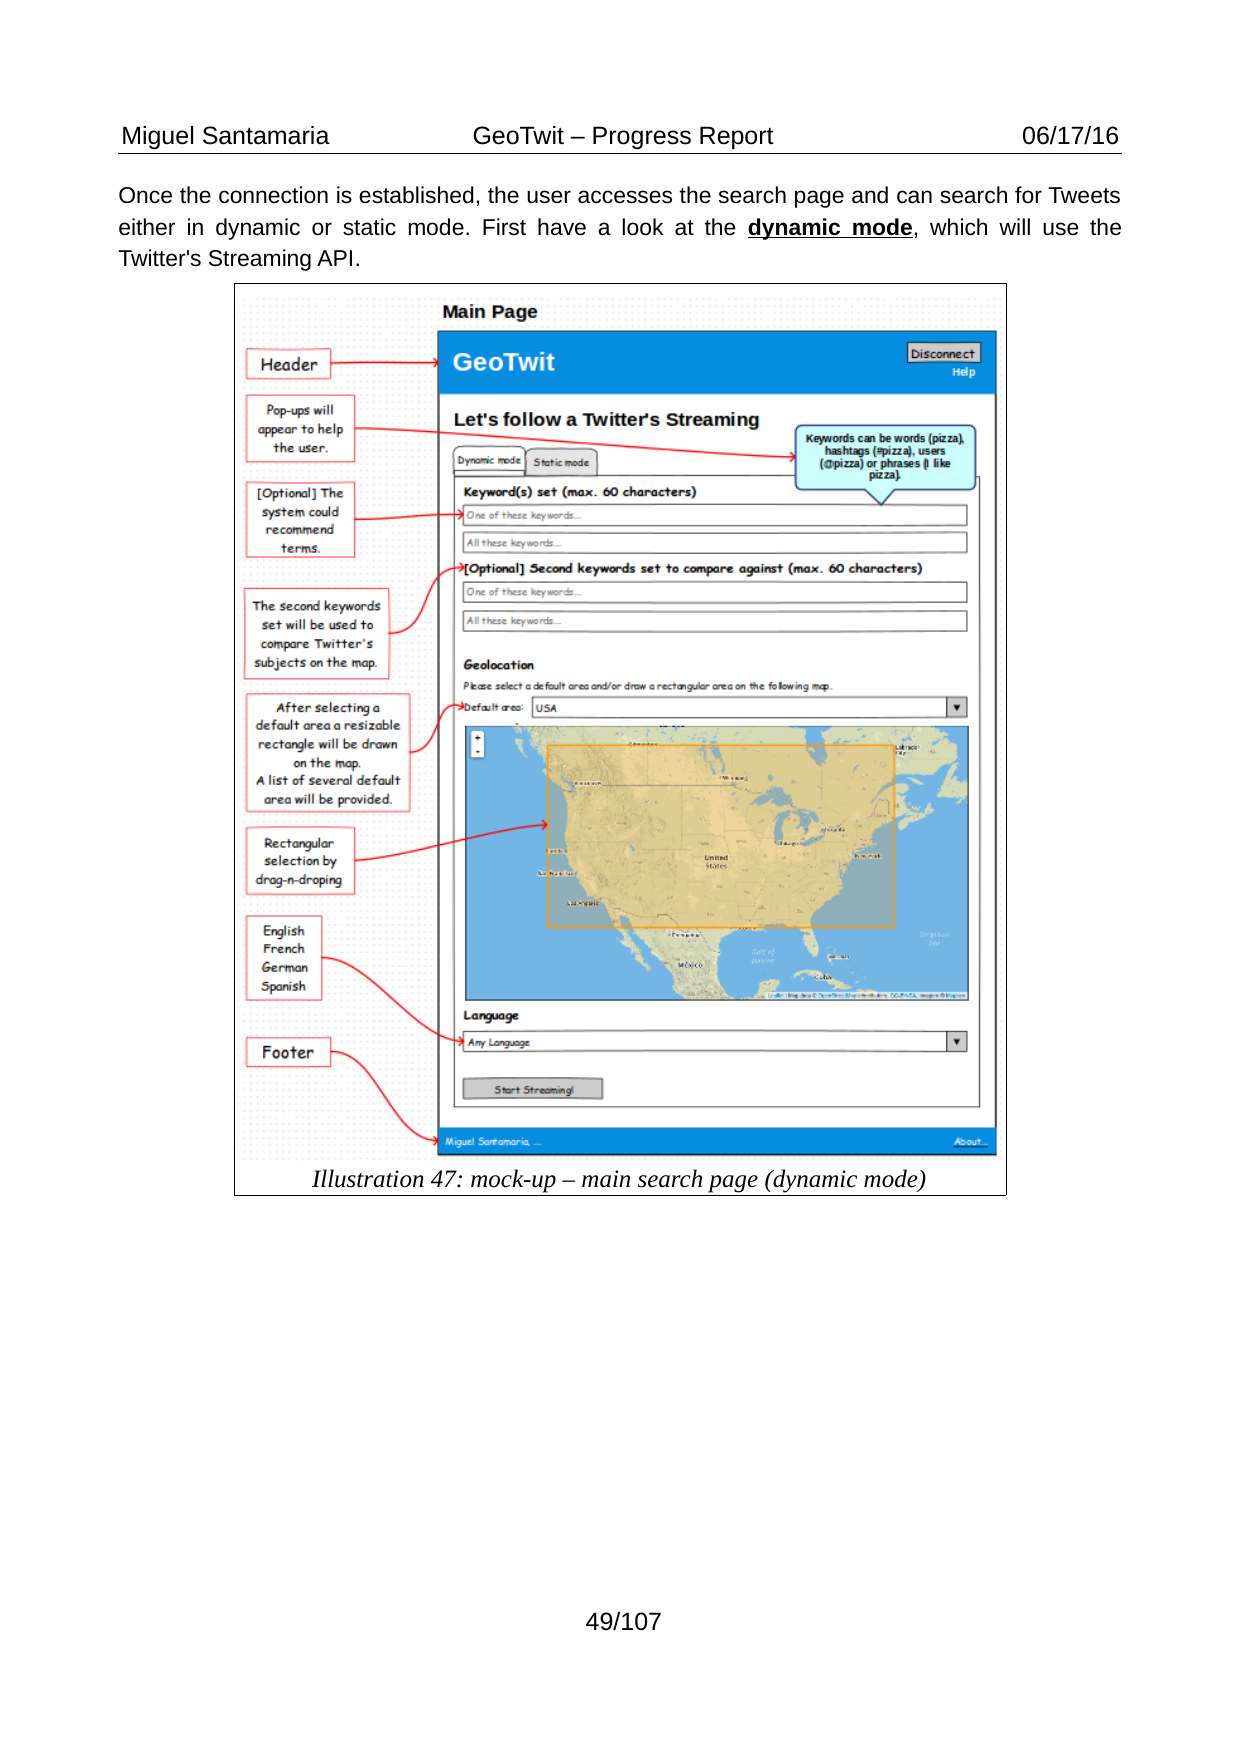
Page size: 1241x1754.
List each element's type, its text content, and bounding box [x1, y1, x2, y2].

picture [238, 298, 1003, 1164]
text Illustration 47: mock-up – main search page (dynamic mode) [237, 299, 1003, 1192]
text [235, 284, 1006, 1195]
text Once the connection is established, the user accesses the search page and can search for Tweets either in dynamic or static mode. First have a look at the dynamic mode, which will use the Twitter's Streaming API. [118, 182, 1122, 272]
